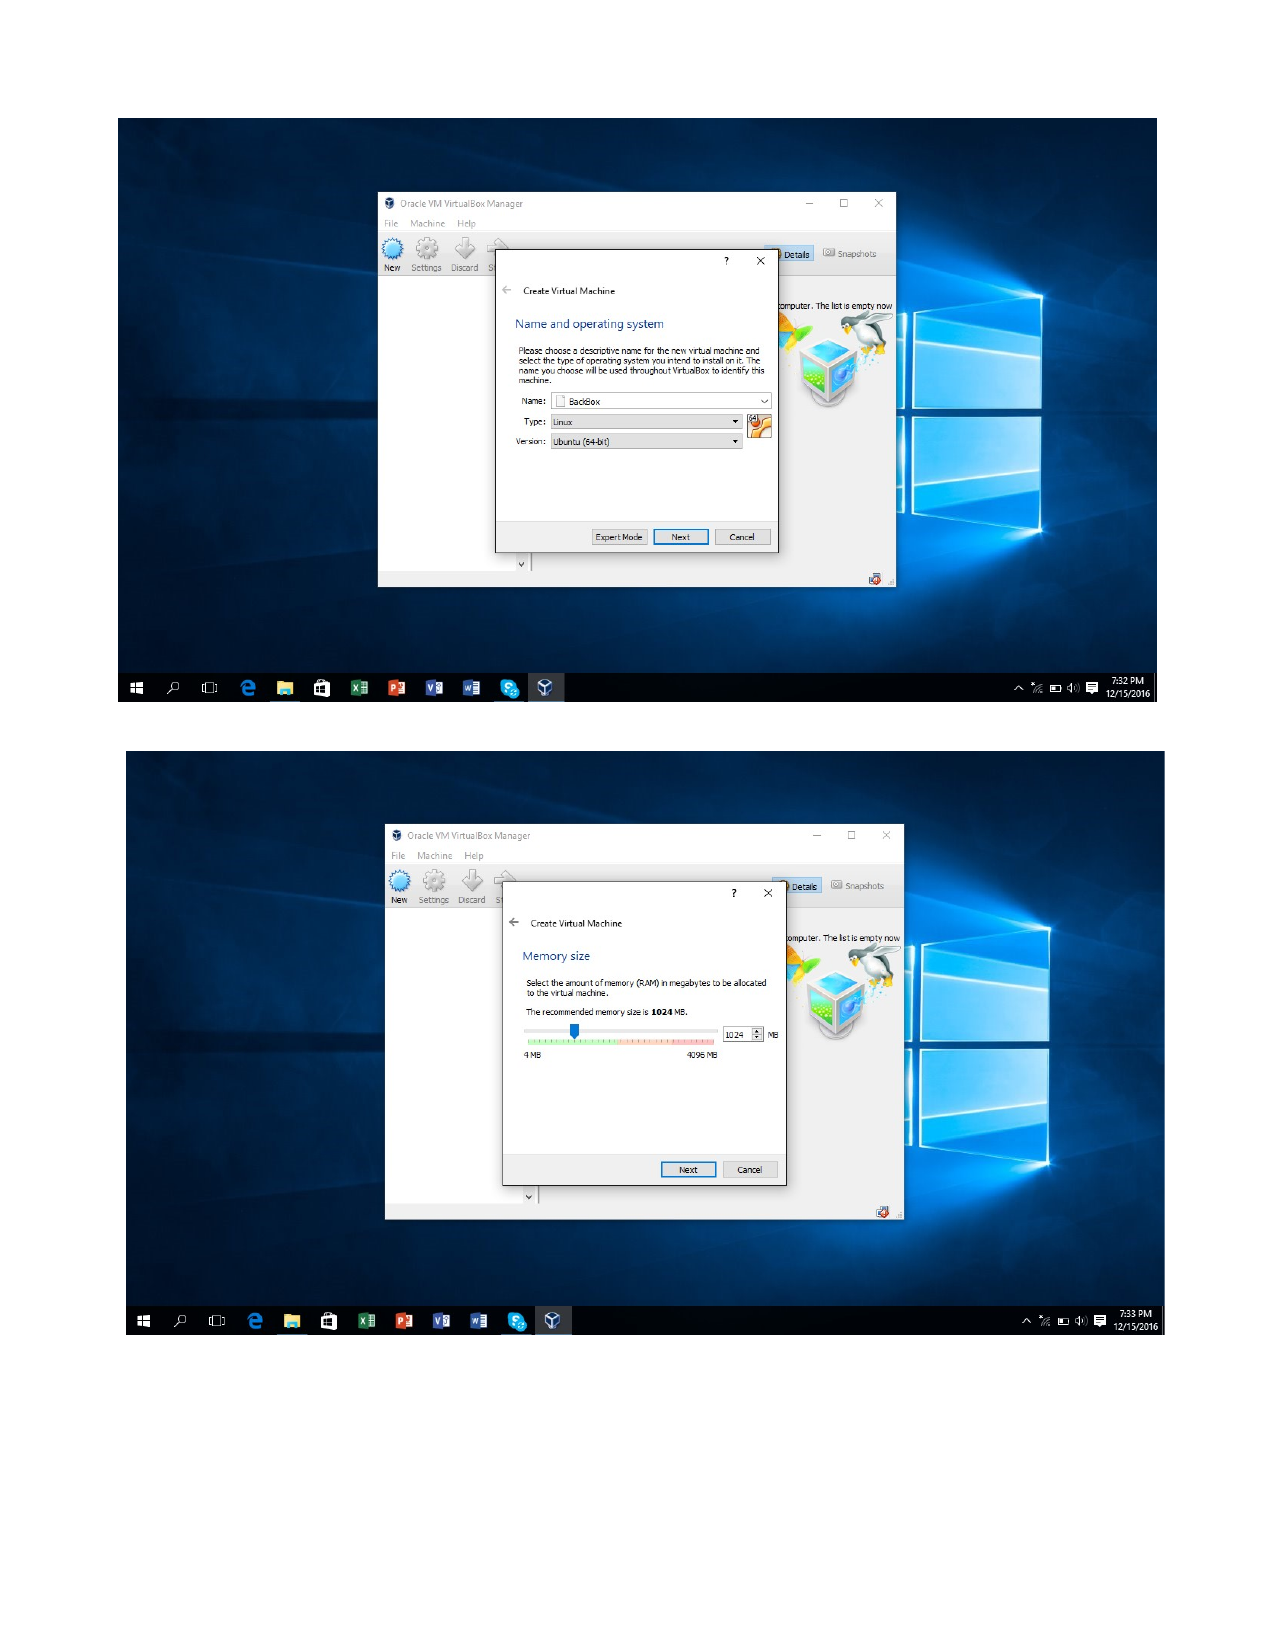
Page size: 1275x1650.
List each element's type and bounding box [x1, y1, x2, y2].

picture [118, 118, 1157, 702]
picture [126, 751, 1165, 1335]
